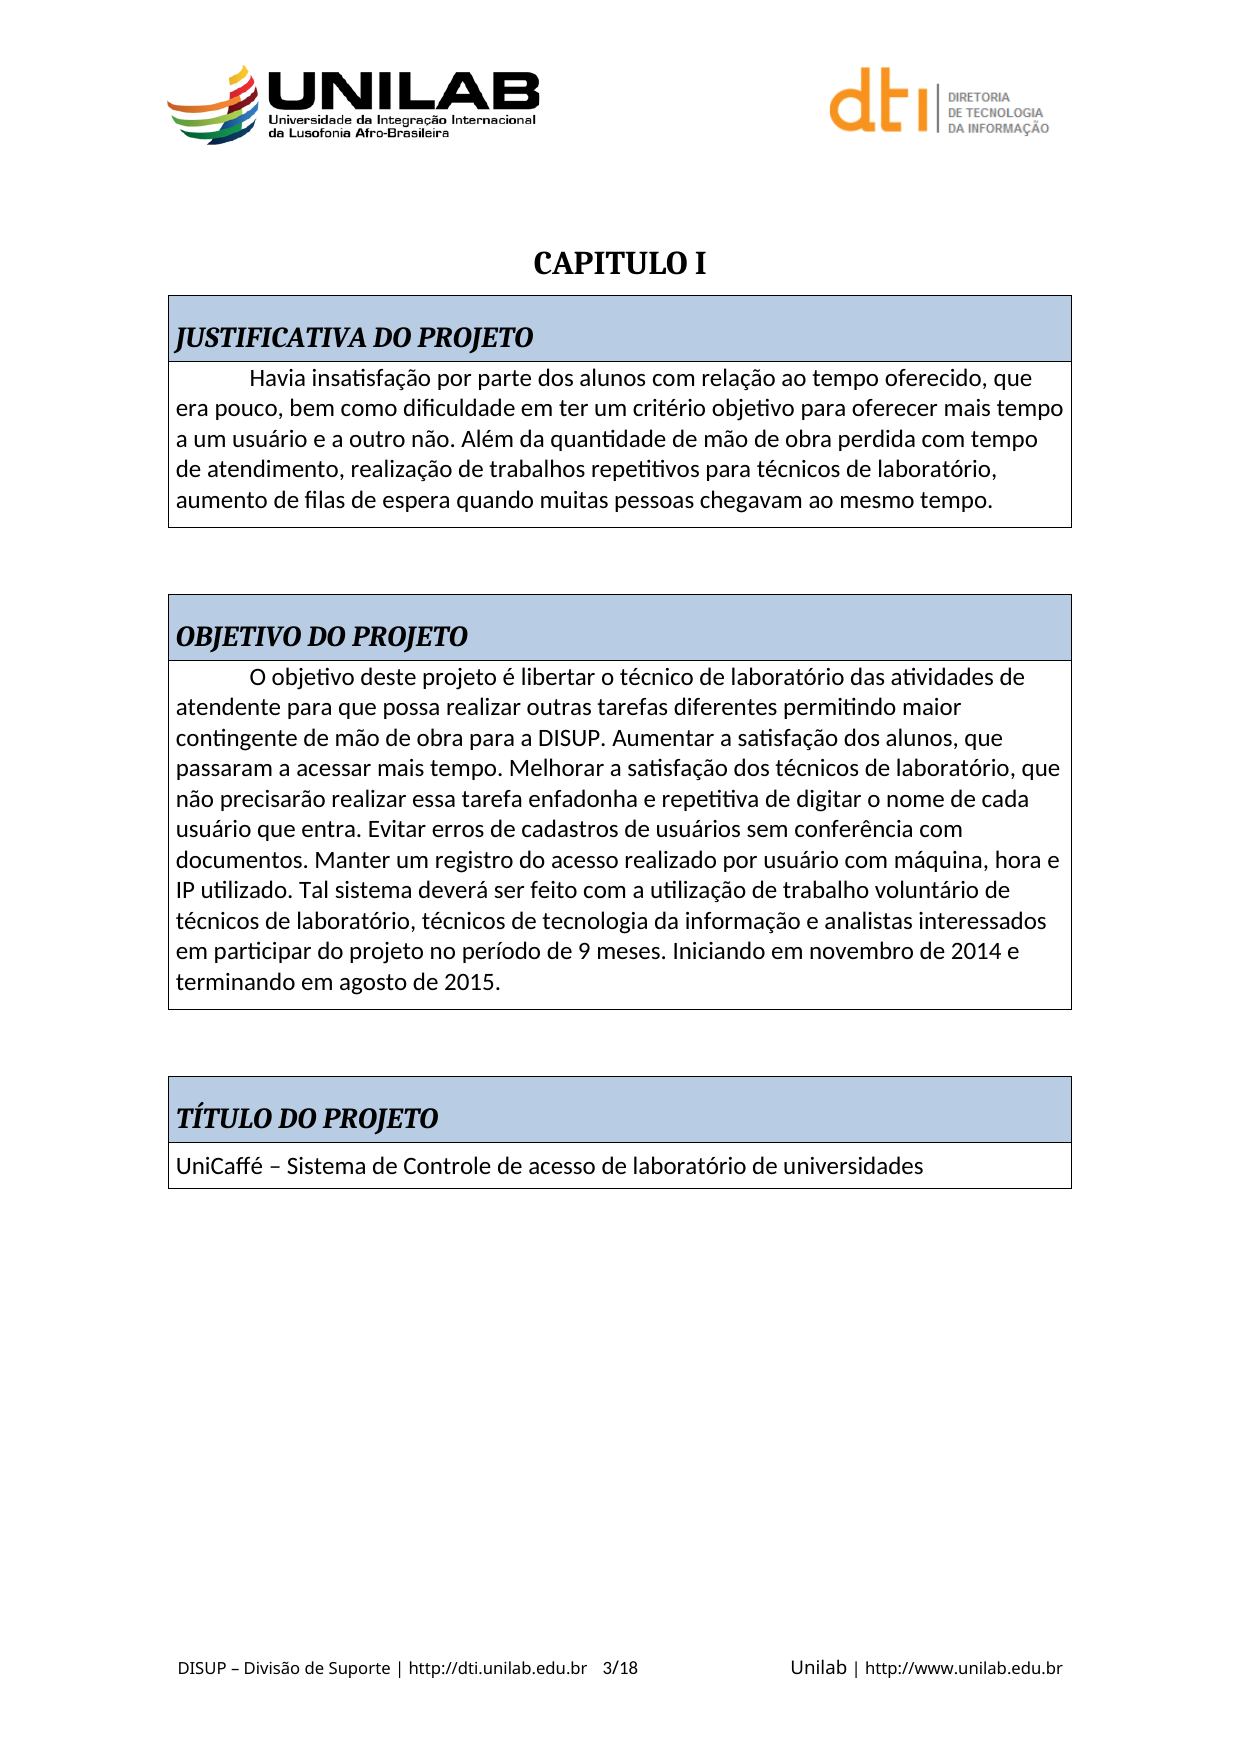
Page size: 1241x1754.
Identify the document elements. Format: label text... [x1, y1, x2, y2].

table_header TÍTULO DO PROJETO [169, 1077, 1071, 1142]
subtitle CAPITULO I [177, 245, 1063, 283]
picture [829, 56, 1057, 145]
table_header JUSTIFICATIVA DO PROJETO [169, 296, 1071, 361]
table_cell Havia insatisfação por parte dos alunos com relação ao tempo oferecido, que era pouco, bem como dificuldade em ter um critério objetivo para oferecer mais tempo a um usuário e a outro não. Além da quantidade de mão de obra perdida com tempo de atendimento, realização de trabalhos repetitivos para técnicos de laboratório, aumento de filas de espera quando muitas pessoas chegavam ao mesmo tempo. [169, 362, 1071, 527]
table_header OBJETIVO DO PROJETO [169, 595, 1071, 660]
table_cell UniCaffé – Sistema de Controle de acesso de laboratório de universidades [169, 1143, 1071, 1188]
table_cell O objetivo deste projeto é libertar o técnico de laboratório das atividades de atendente para que possa realizar outras tarefas diferentes permitindo maior contingente de mão de obra para a DISUP. Aumentar a satisfação dos alunos, que passaram a acessar mais tempo. Melhorar a satisfação dos técnicos de laboratório, que não precisarão realizar essa tarefa enfadonha e repetitiva de digitar o nome de cada usuário que entra. Evitar erros de cadastros de usuários sem conferência com documentos. Manter um registro do acesso realizado por usuário com máquina, hora e IP utilizado. Tal sistema deverá ser feito com a utilização de trabalho voluntário de técnicos de laboratório, técnicos de tecnologia da informação e analistas interessados em participar do projeto no período de 9 meses. Iniciando em novembro de 2014 e terminando em agosto de 2015. [169, 661, 1071, 1009]
